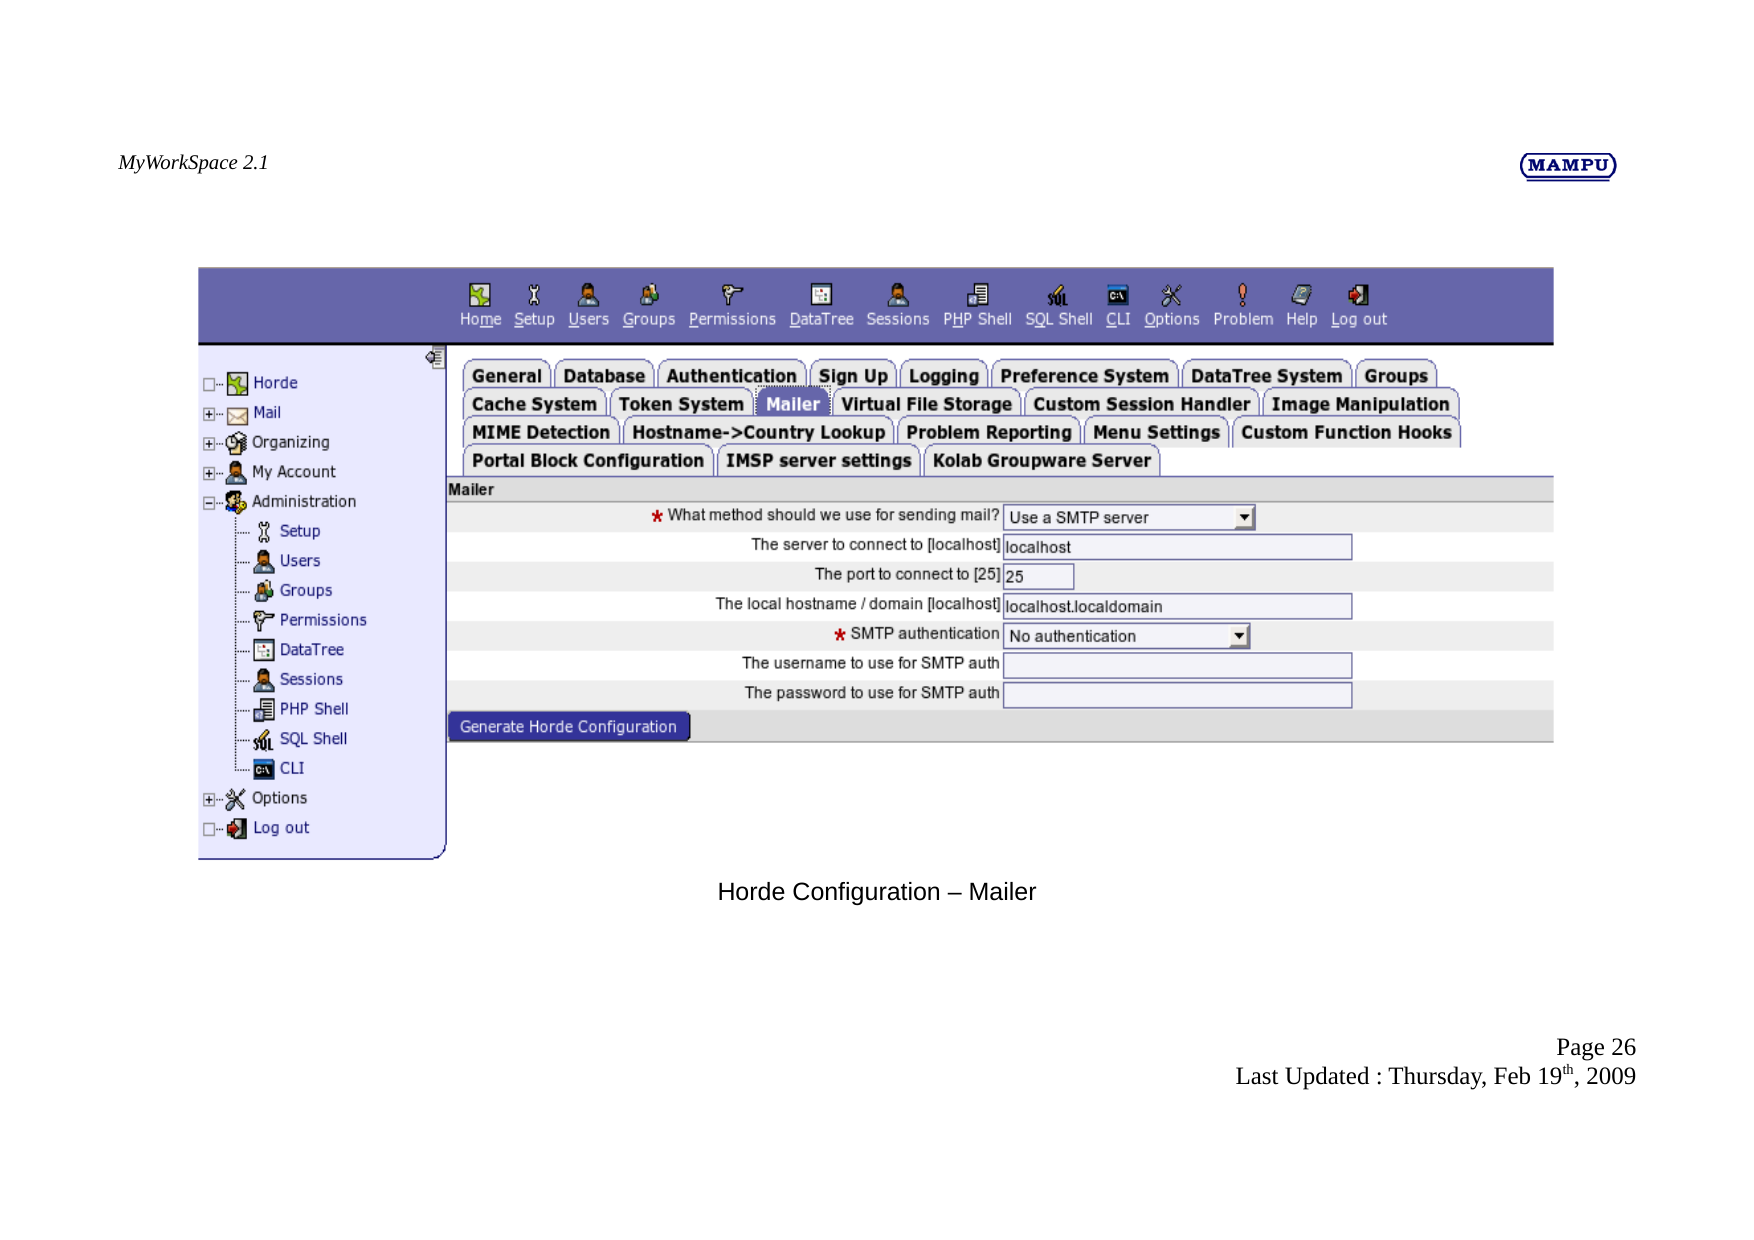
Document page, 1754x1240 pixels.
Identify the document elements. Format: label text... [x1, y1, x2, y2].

text Horde Configuration – Mailer [118, 264, 1636, 906]
picture [1517, 150, 1622, 183]
picture [198, 267, 1554, 863]
